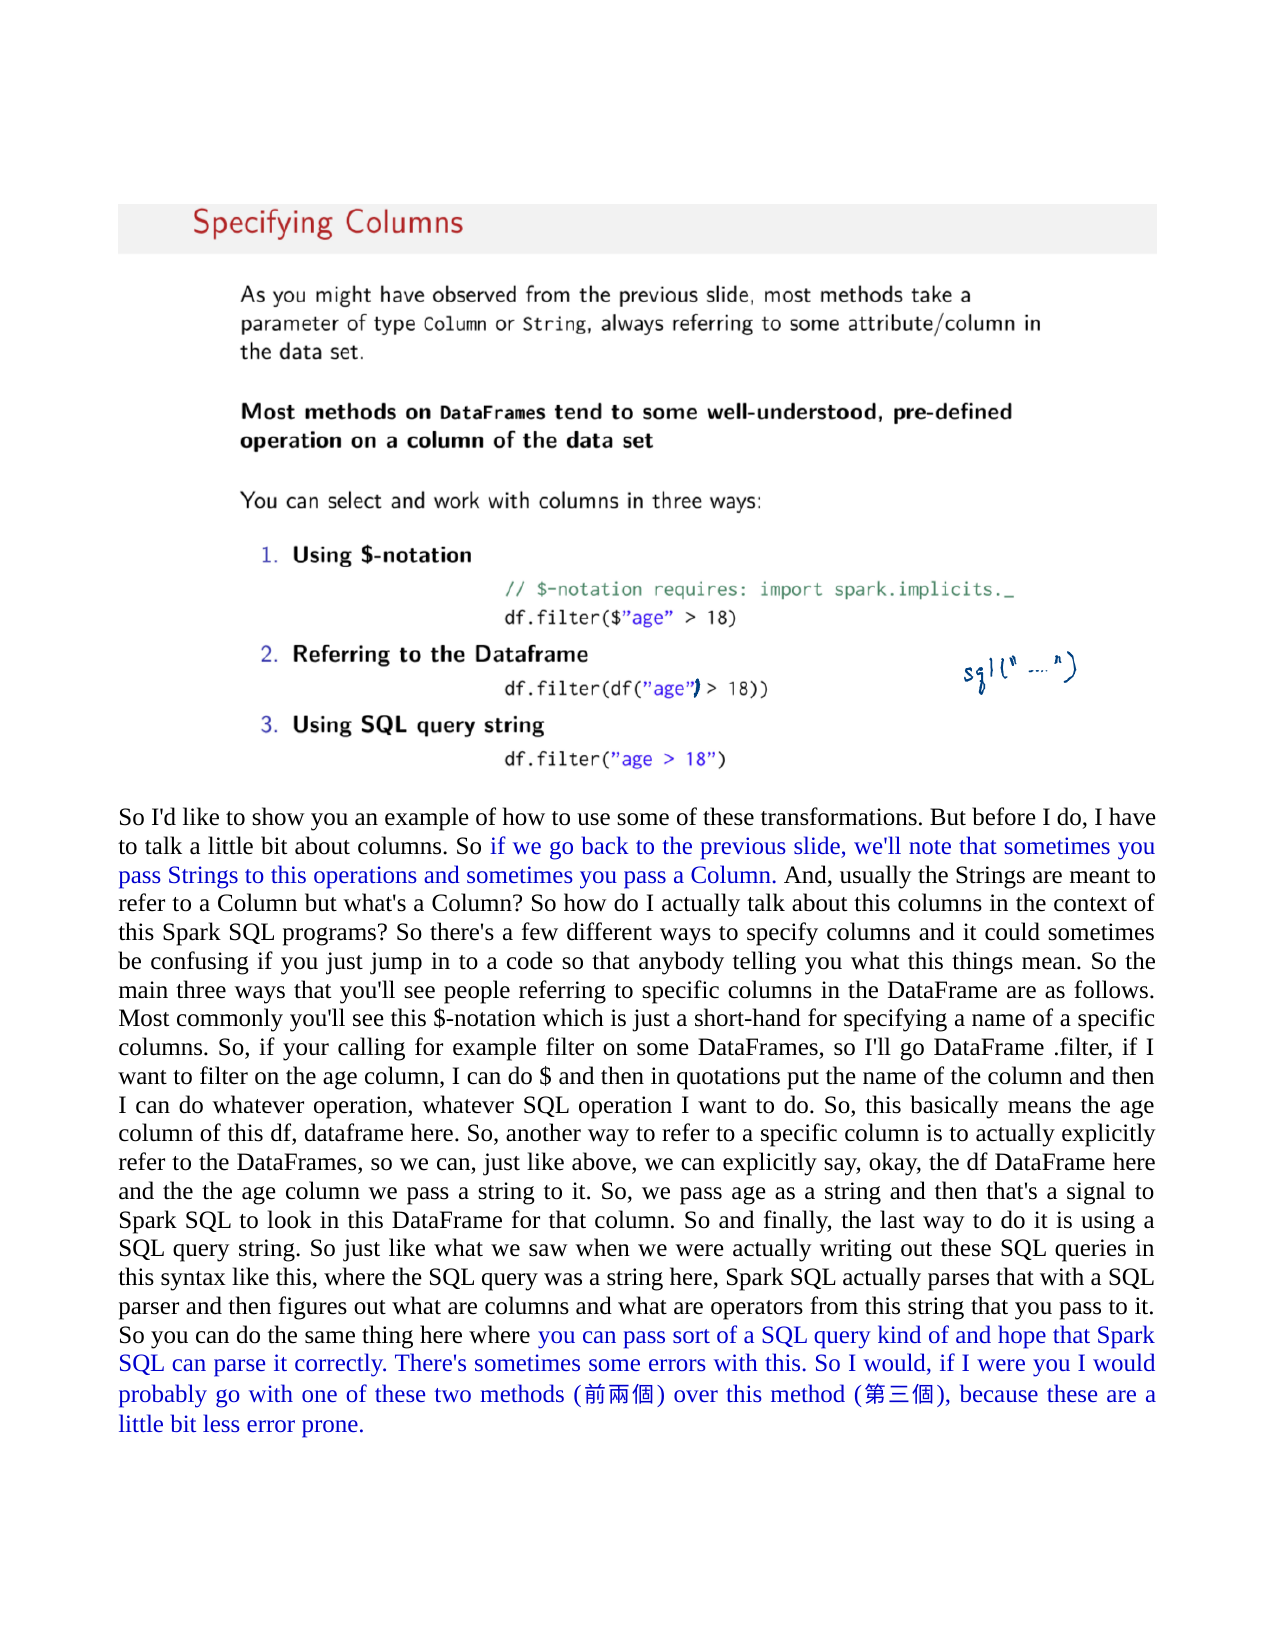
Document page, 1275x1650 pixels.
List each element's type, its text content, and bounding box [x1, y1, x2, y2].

text So I'd like to show you an example of how to use some of these transformations. But before I do, I have to talk a little bit about columns. So if we go back to the previous slide, we'll note that sometimes you pass Strings to this operations and sometimes you pass a Column. And, usually the Strings are meant to refer to a Column but what's a Column? So how do I actually talk about this columns in the context of this Spark SQL programs? So there's a few different ways to specify columns and it could sometimes be confusing if you just jump in to a code so that anybody telling you what this things mean. So the main three ways that you'll see people referring to specific columns in the DataFrame are as follows. Most commonly you'll see this $-notation which is just a short-hand for specifying a name of a specific columns. So, if your calling for example filter on some DataFrames, so I'll go DataFrame .filter, if I want to filter on the age column, I can do $ and then in quotations put the name of the column and then I can do whatever operation, whatever SQL operation I want to do. So, this basically means the age column of this df, dataframe here. So, another way to refer to a specific column is to actually explicitly refer to the DataFrames, so we can, just like above, we can explicitly say, okay, the df DataFrame here and the the age column we pass a string to it. So, we pass age as a string and then that's a signal to Spark SQL to look in this DataFrame for that column. So and finally, the last way to do it is using a SQL query string. So just like what we saw when we were actually writing out these SQL queries in this syntax like this, where the SQL query was a string here, Spark SQL actually parses that with a SQL parser and then figures out what are columns and what are operators from this string that you pass to it. So you can do the same thing here where you can pass sort of a SQL query kind of and hope that Spark SQL can parse it correctly. There's sometimes some errors with this. So I would, if I were you I would probably go with one of these two methods (前兩個) over this method (第三個), because these are a little bit less error prone. [118, 802, 1157, 1438]
picture [118, 204, 1157, 774]
